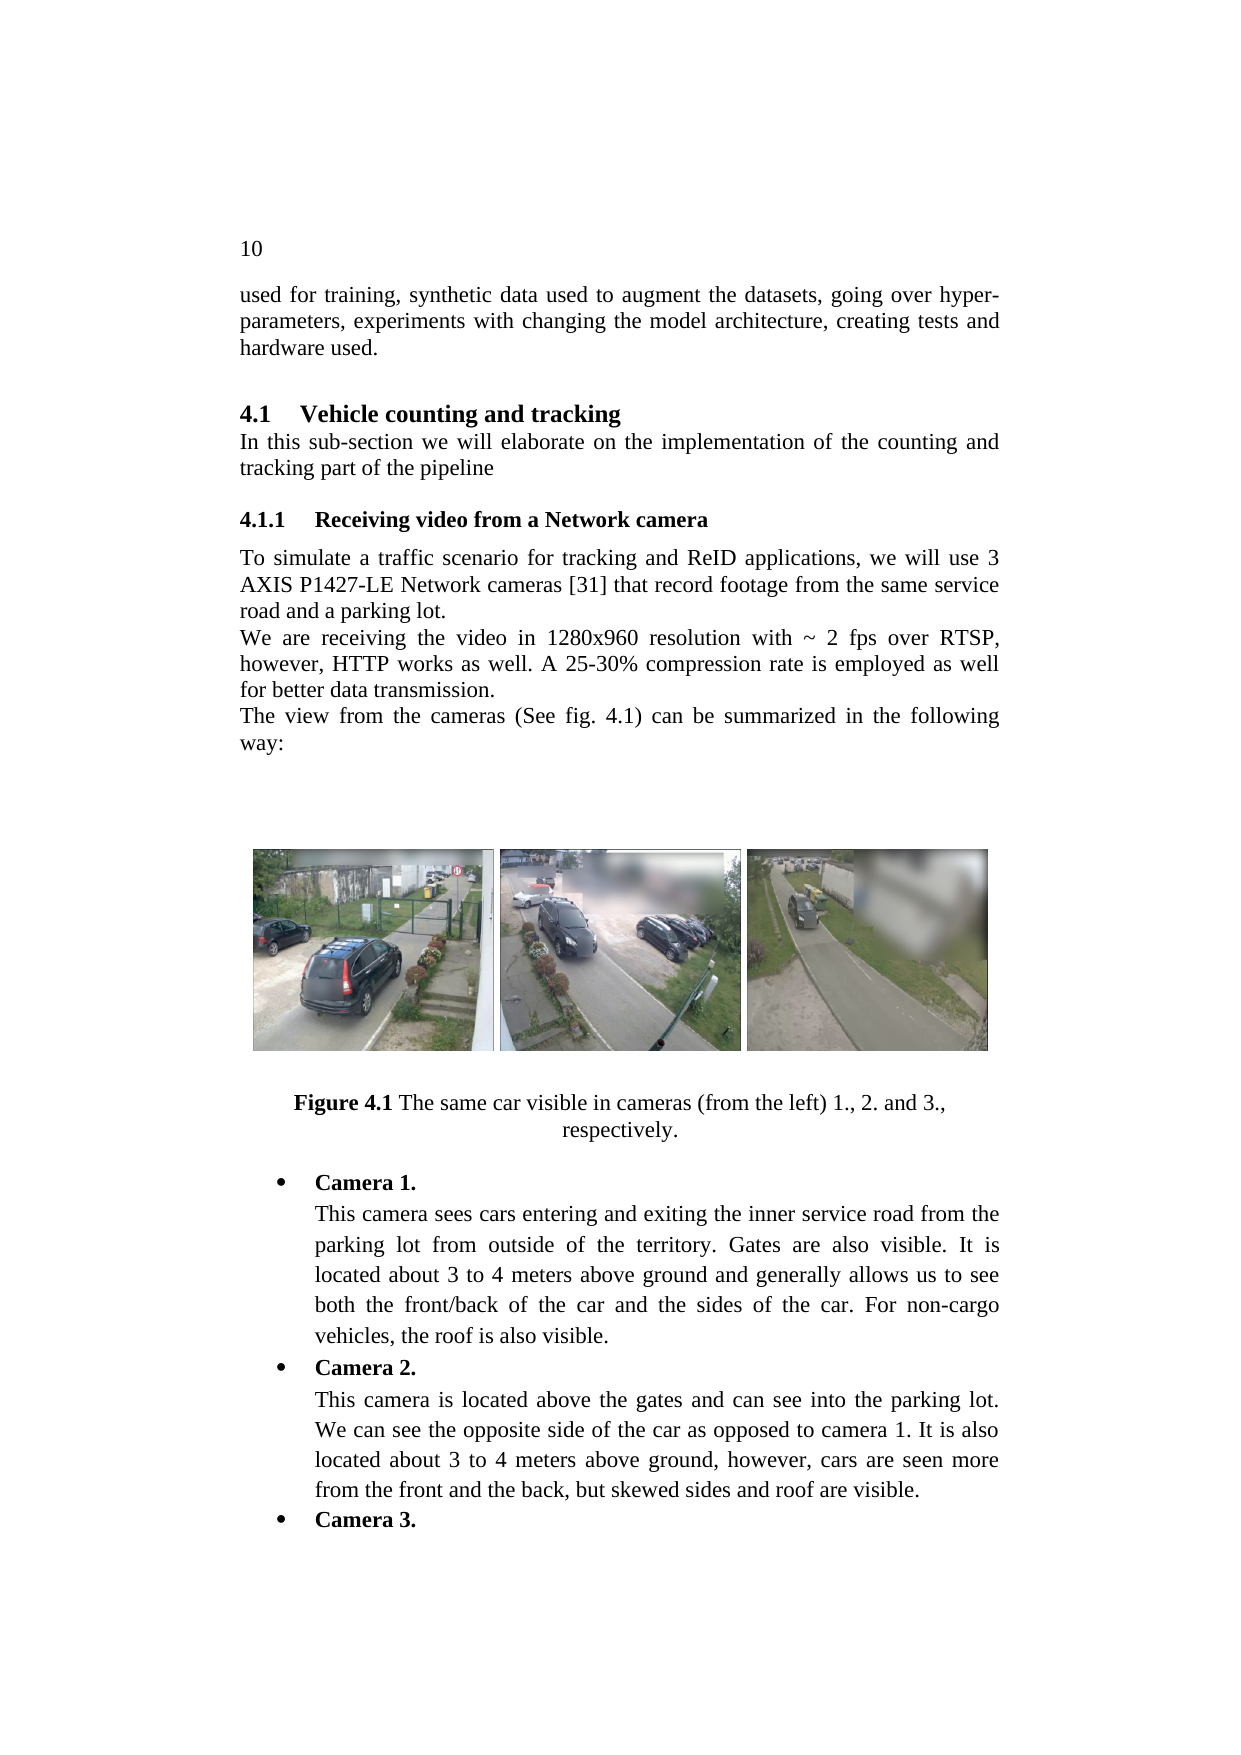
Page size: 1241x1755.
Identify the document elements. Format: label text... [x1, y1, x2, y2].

text The view from the cameras (See fig. 4.1) can be summarized in the following way: [239, 703, 1001, 755]
list This camera is located above the gates and can see into the parking lot. We can see the opposite side of the car as opposed to camera 1. It is also located about 3 to 4 meters above ground, however, cars are seen more from the front and the back, but skewed sides and roof are visible. [314, 1386, 1001, 1503]
list Camera 1. [277, 1168, 1001, 1196]
text Figure 4.1 The same car visible in cameras (from the left) 1., 2. and 3., respectively. [239, 1089, 1001, 1142]
subtitle Vehicle counting and tracking [239, 399, 1001, 428]
text We are receiving the video in 1280x960 resolution with ~ 2 fps over RTSP, however, HTTP works as well. A 25-30% compression rate is employed as well for better data transmission. [239, 623, 1001, 703]
text To simulate a traffic scenario for tracking and ReID applications, we will use 3 AXIS P1427-LE Network cameras [31] that record footage from the same service road and a parking lot. [239, 544, 1001, 623]
list This camera sees cars entering and exiting the inner service road from the parking lot from outside of the territory. Gates are also visible. It is located about 3 to 4 meters above ground and generally allows us to see both the front/back of the car and the sides of the car. For non-cargo vehicles, the roof is also visible. [314, 1201, 1001, 1349]
subtitle Receiving video from a Network camera [239, 506, 1001, 532]
text In this sub-section we will elaborate on the implementation of the counting and tracking part of the pipeline [239, 428, 1001, 481]
list Camera 2. [277, 1353, 1001, 1382]
text used for training, synthetic data used to augment the datasets, going over hyper-parameters, experiments with changing the model architecture, creating tests and hardware used. [239, 281, 1001, 360]
list Camera 3. [277, 1507, 1001, 1533]
